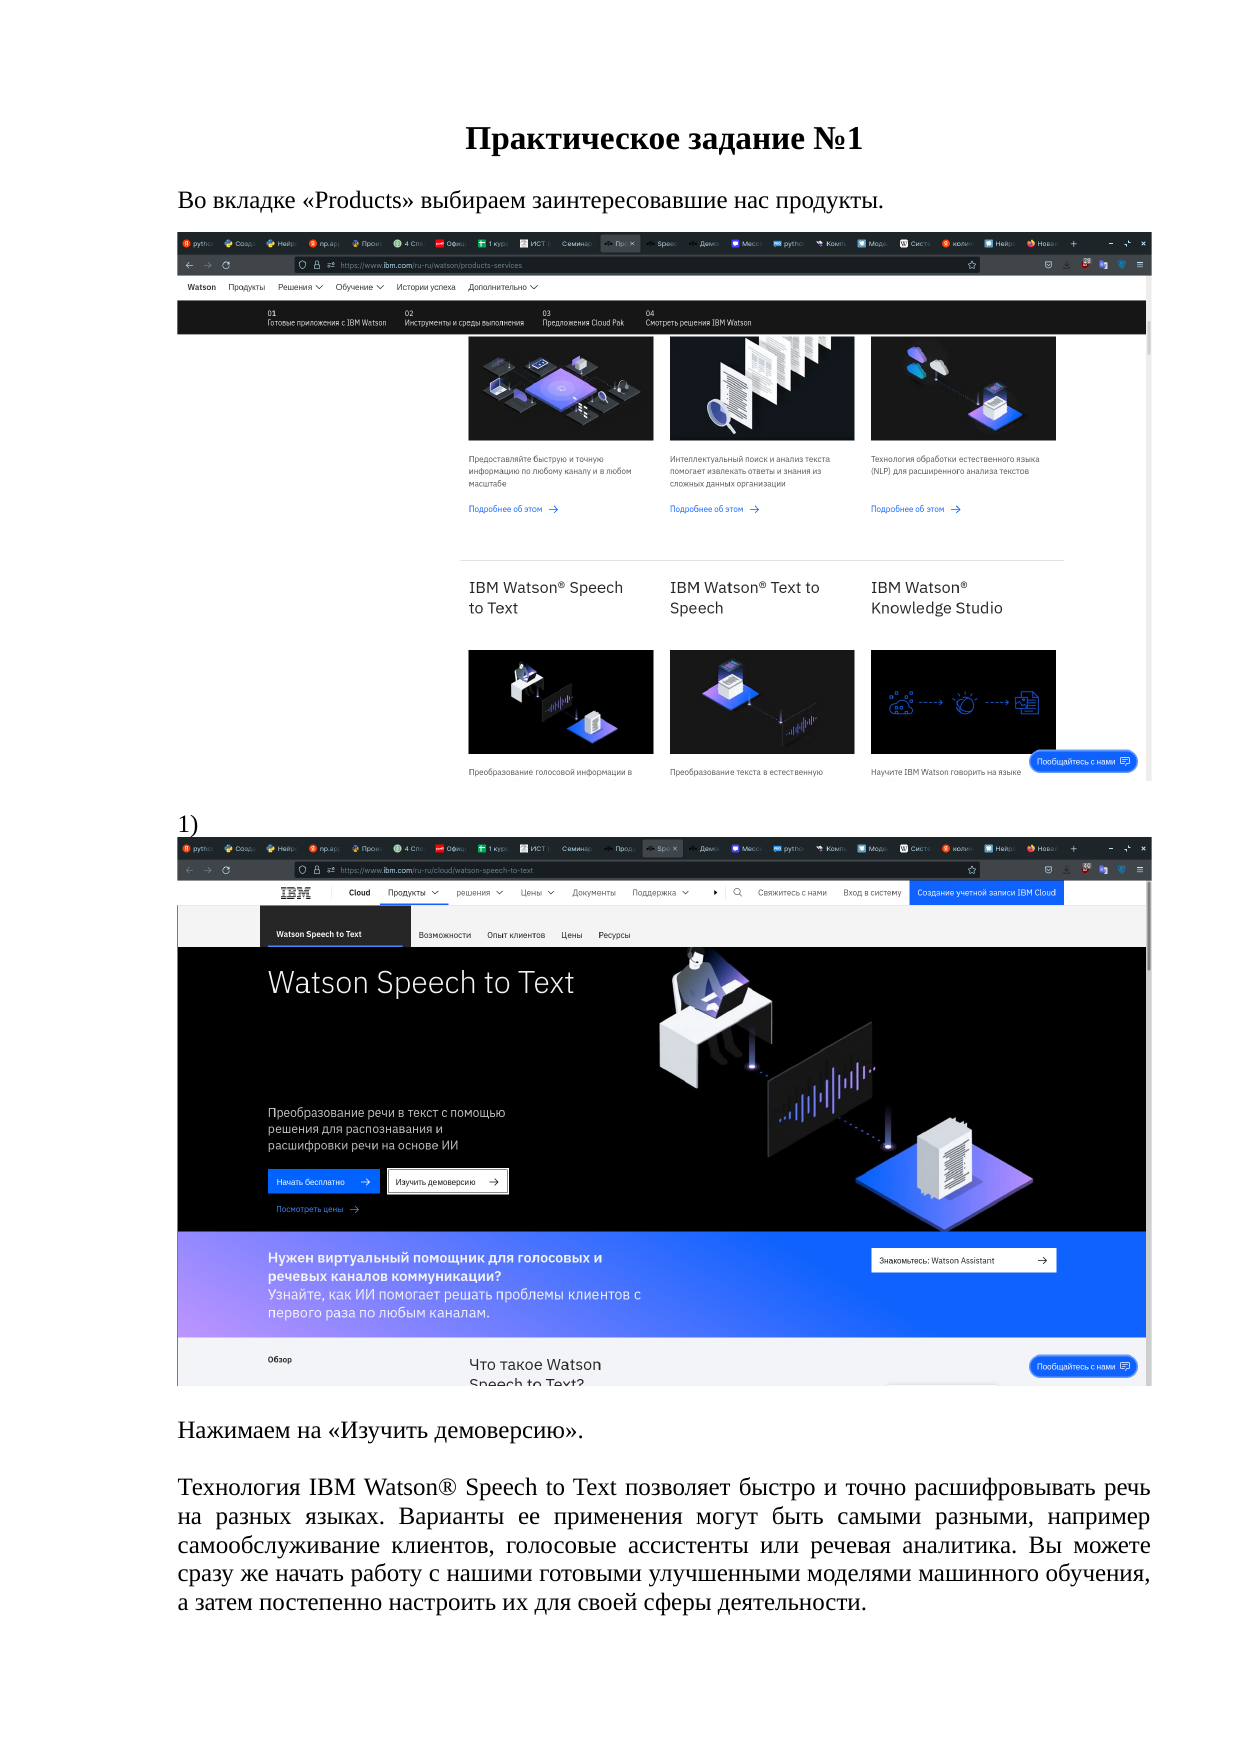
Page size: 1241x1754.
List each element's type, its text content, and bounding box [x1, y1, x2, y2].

picture [177, 837, 1152, 1386]
text Технология IBM Watson® Speech to Text позволяет быстро и точно расшифровывать речь на разных языках. Варианты ее применения могут быть самыми разными, например самообслуживание клиентов, голосовые ассистенты или речевая аналитика. Вы можете сразу же начать работу с нашими готовыми улучшенными моделями машинного обучения, а затем постепенно настроить их для своей сферы деятельности. [177, 1472, 1152, 1616]
text Нажимаем на «Изучить демоверсию». [177, 1415, 1152, 1443]
text Практическое задание №1 [177, 118, 1152, 156]
text Во вкладке «Products» выбираем заинтересовавшие нас продукты. [177, 185, 1152, 214]
text 1) [177, 809, 1152, 837]
picture [177, 232, 1152, 781]
